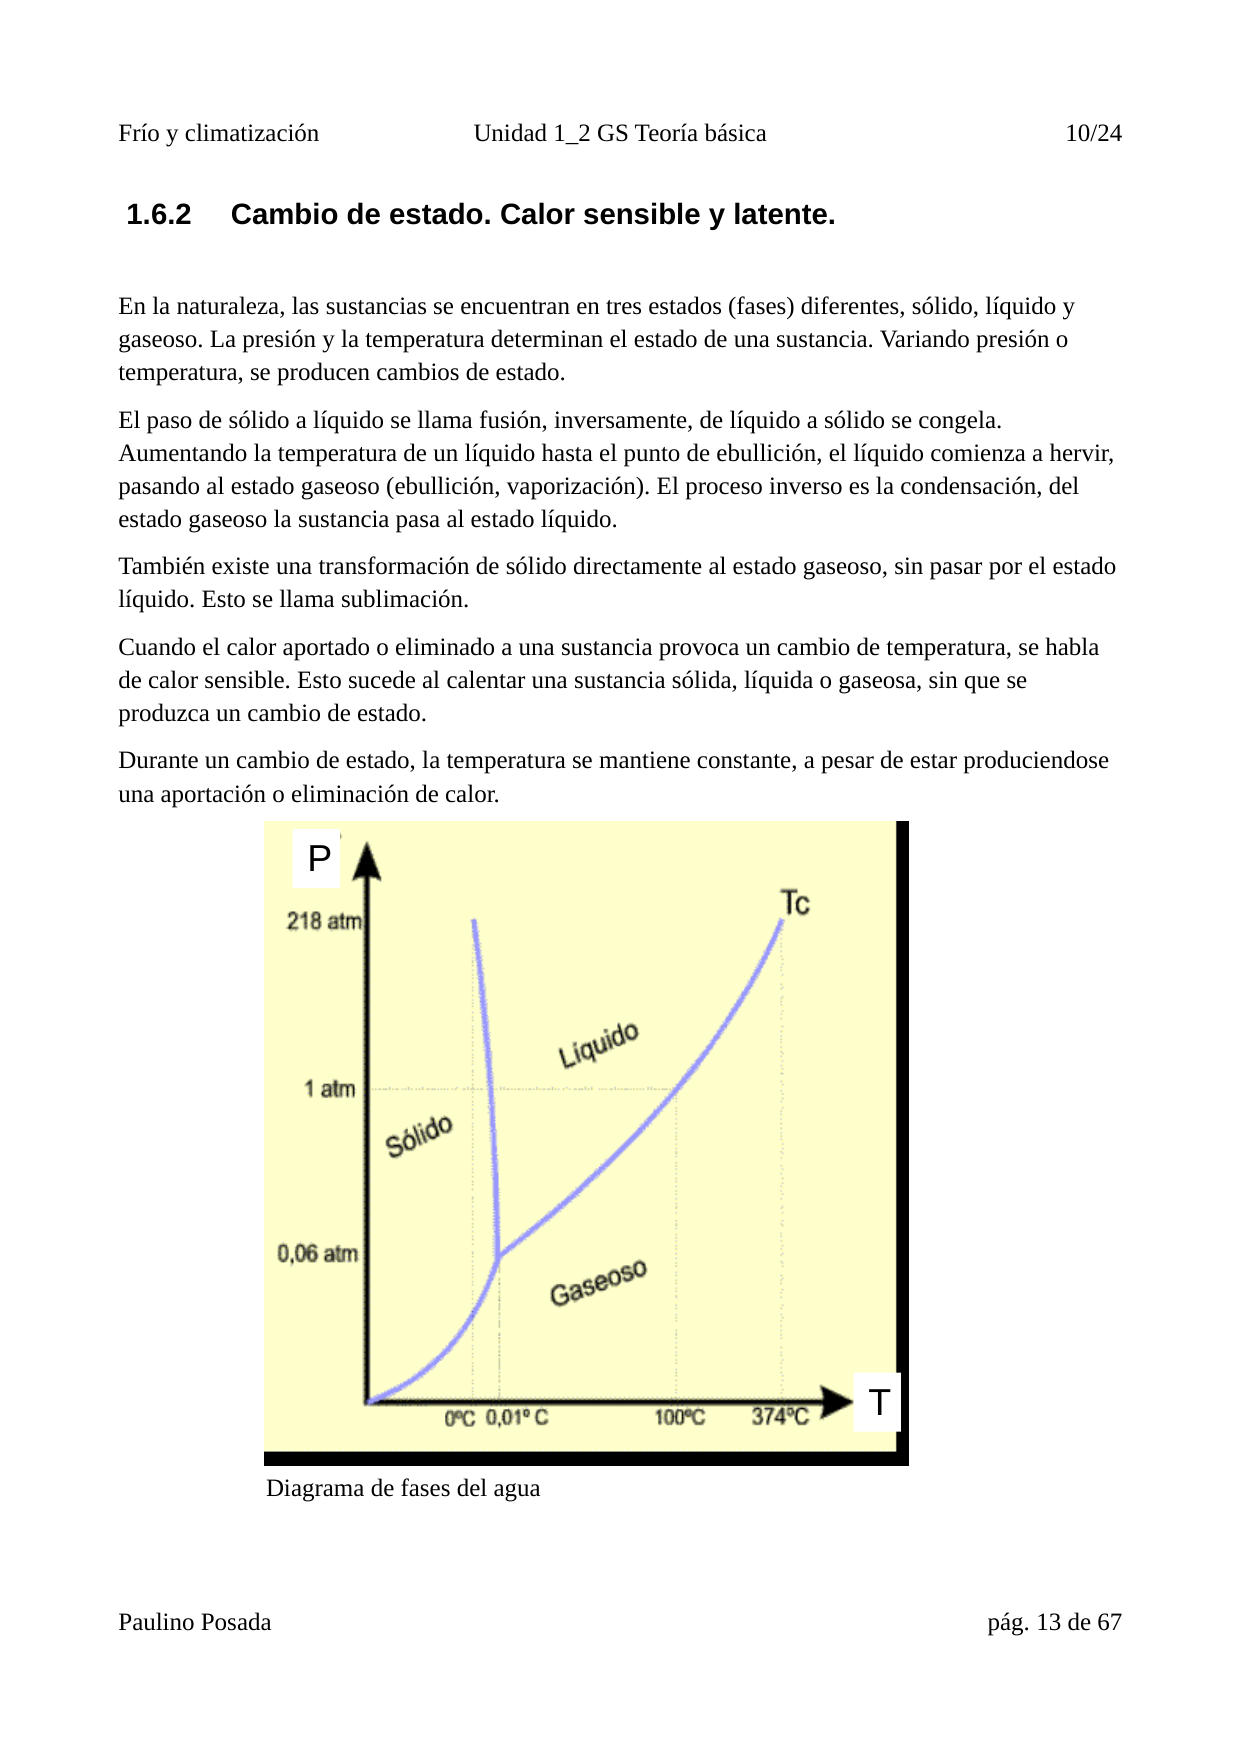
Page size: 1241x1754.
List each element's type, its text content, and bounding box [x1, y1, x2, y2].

text Durante un cambio de estado, la temperatura se mantiene constante, a pesar de estar produciendose una aportación o eliminación de calor. [118, 746, 1122, 807]
subtitle Cambio de estado. Calor sensible y latente. [118, 197, 1122, 231]
text Diagrama de fases del agua [118, 1473, 1122, 1502]
text También existe una transformación de sólido directamente al estado gaseoso, sin pasar por el estado líquido. Esto se llama sublimación. [118, 551, 1122, 613]
text En la naturaleza, las sustancias se encuentran en tres estados (fases) diferentes, sólido, líquido y gaseoso. La presión y la temperatura determinan el estado de una sustancia. Variando presión o temperatura, se producen cambios de estado. [118, 291, 1122, 386]
text Cuando el calor aportado o eliminado a una sustancia provoca un cambio de temperatura, se habla de calor sensible. Esto sucede al calentar una sustancia sólida, líquida o gaseosa, sin que se produzca un cambio de estado. [118, 632, 1122, 727]
picture [264, 821, 909, 1466]
text El paso de sólido a líquido se llama fusión, inversamente, de líquido a sólido se congela. Aumentando la temperatura de un líquido hasta el punto de ebullición, el líquido comienza a hervir, pasando al estado gaseoso (ebullición, vaporización). El proceso inverso es la condensación, del estado gaseoso la sustancia pasa al estado líquido. [118, 405, 1122, 532]
